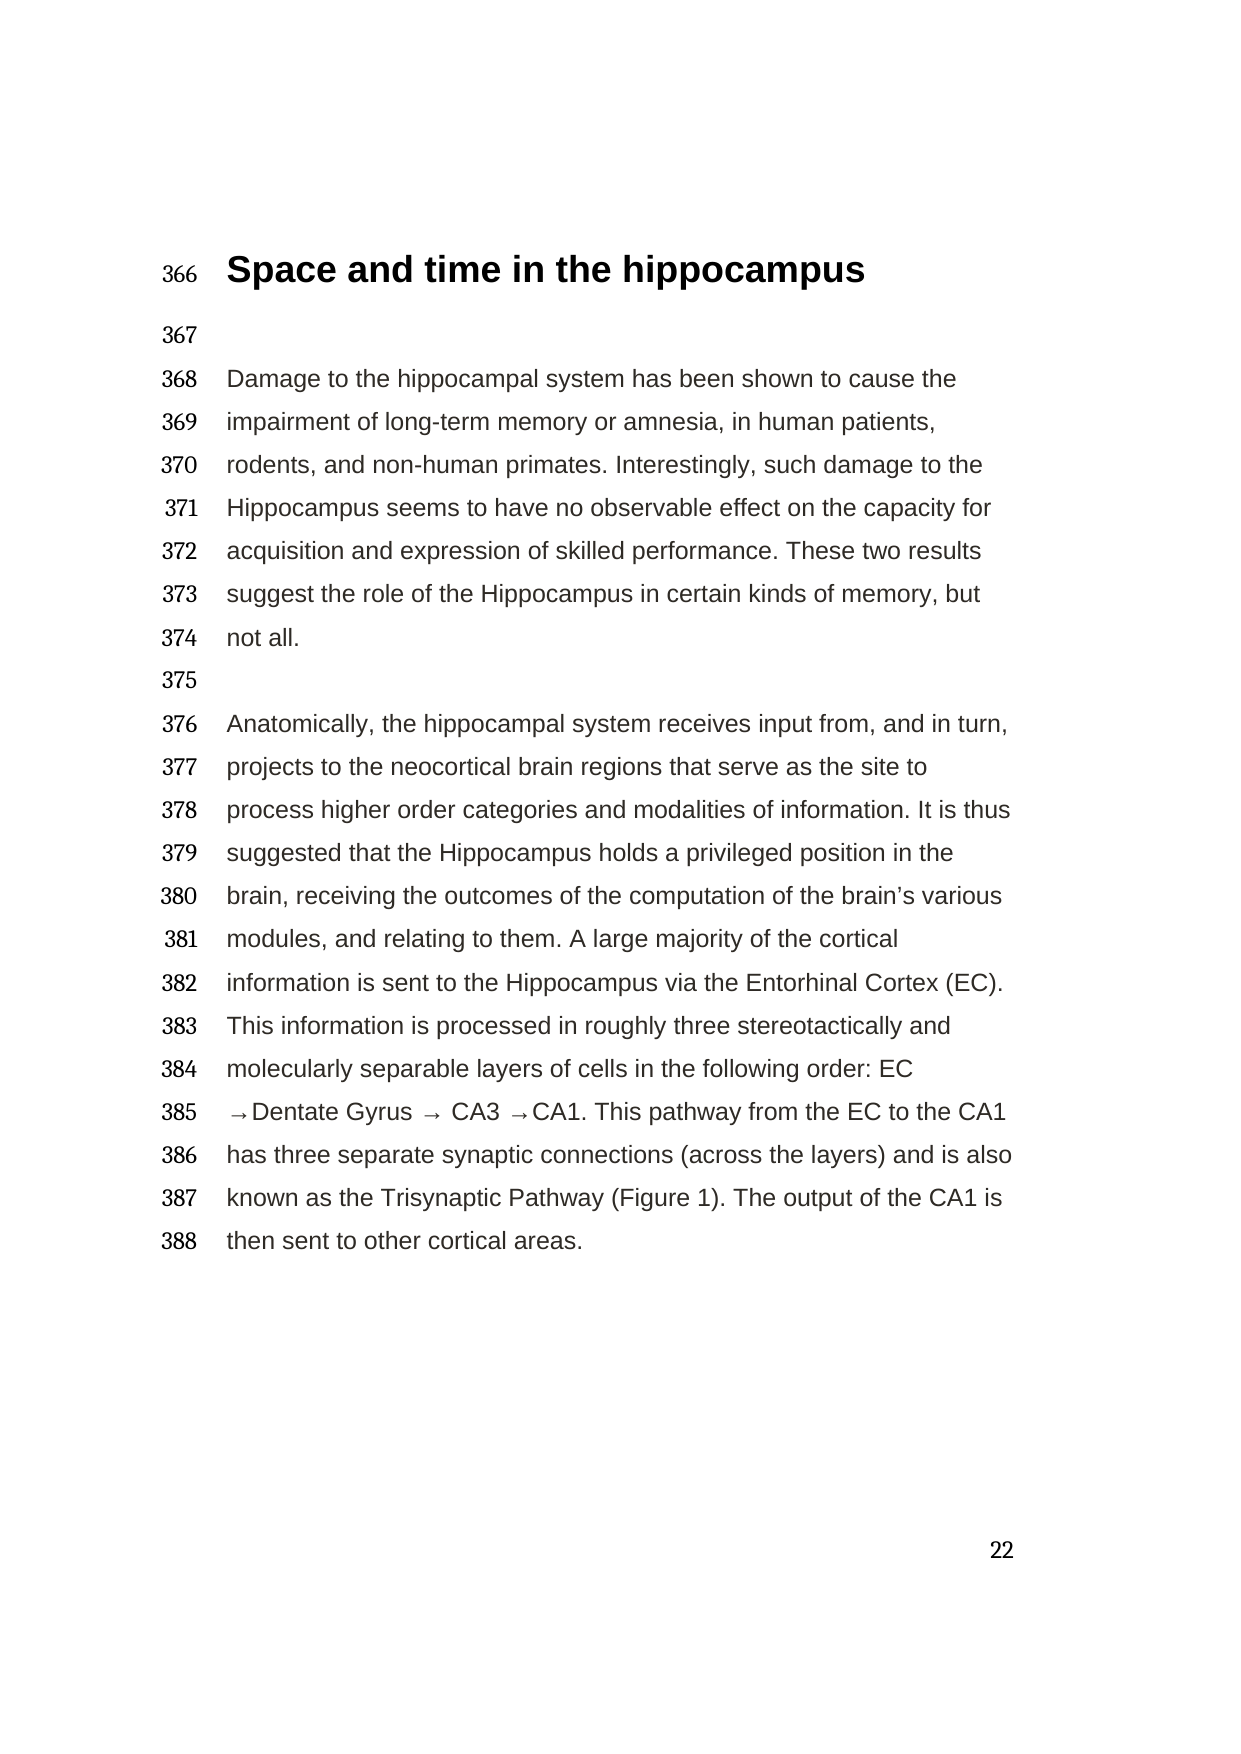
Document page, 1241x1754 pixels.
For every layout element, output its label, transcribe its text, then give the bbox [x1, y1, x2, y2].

subtitle Space and time in the hippocampus [226, 248, 1014, 291]
text Anatomically, the hippocampal system receives input from, and in turn, projects to the neocortical brain regions that serve as the site to process higher order categories and modalities of information. It is thus suggested that the Hippocampus holds a privileged position in the brain, receiving the outcomes of the computation of the brain’s various modules, and relating to them. A large majority of the cortical information is sent to the Hippocampus via the Entorhinal Cortex (EC). This information is processed in roughly three stereotactically and molecularly separable layers of cells in the following order: EC →Dentate Gyrus → CA3 →CA1. This pathway from the EC to the CA1 has three separate synaptic connections (across the layers) and is also known as the Trisynaptic Pathway (Figure 1). The output of the CA1 is then sent to other cortical areas. [226, 709, 1014, 1255]
text Damage to the hippocampal system has been shown to cause the impairment of long-term memory or amnesia, in human patients, rodents, and non-human primates. Interestingly, such damage to the Hippocampus seems to have no observable effect on the capacity for acquisition and expression of skilled performance. These two results suggest the role of the Hippocampus in certain kinds of memory, but not all. [226, 364, 1014, 651]
